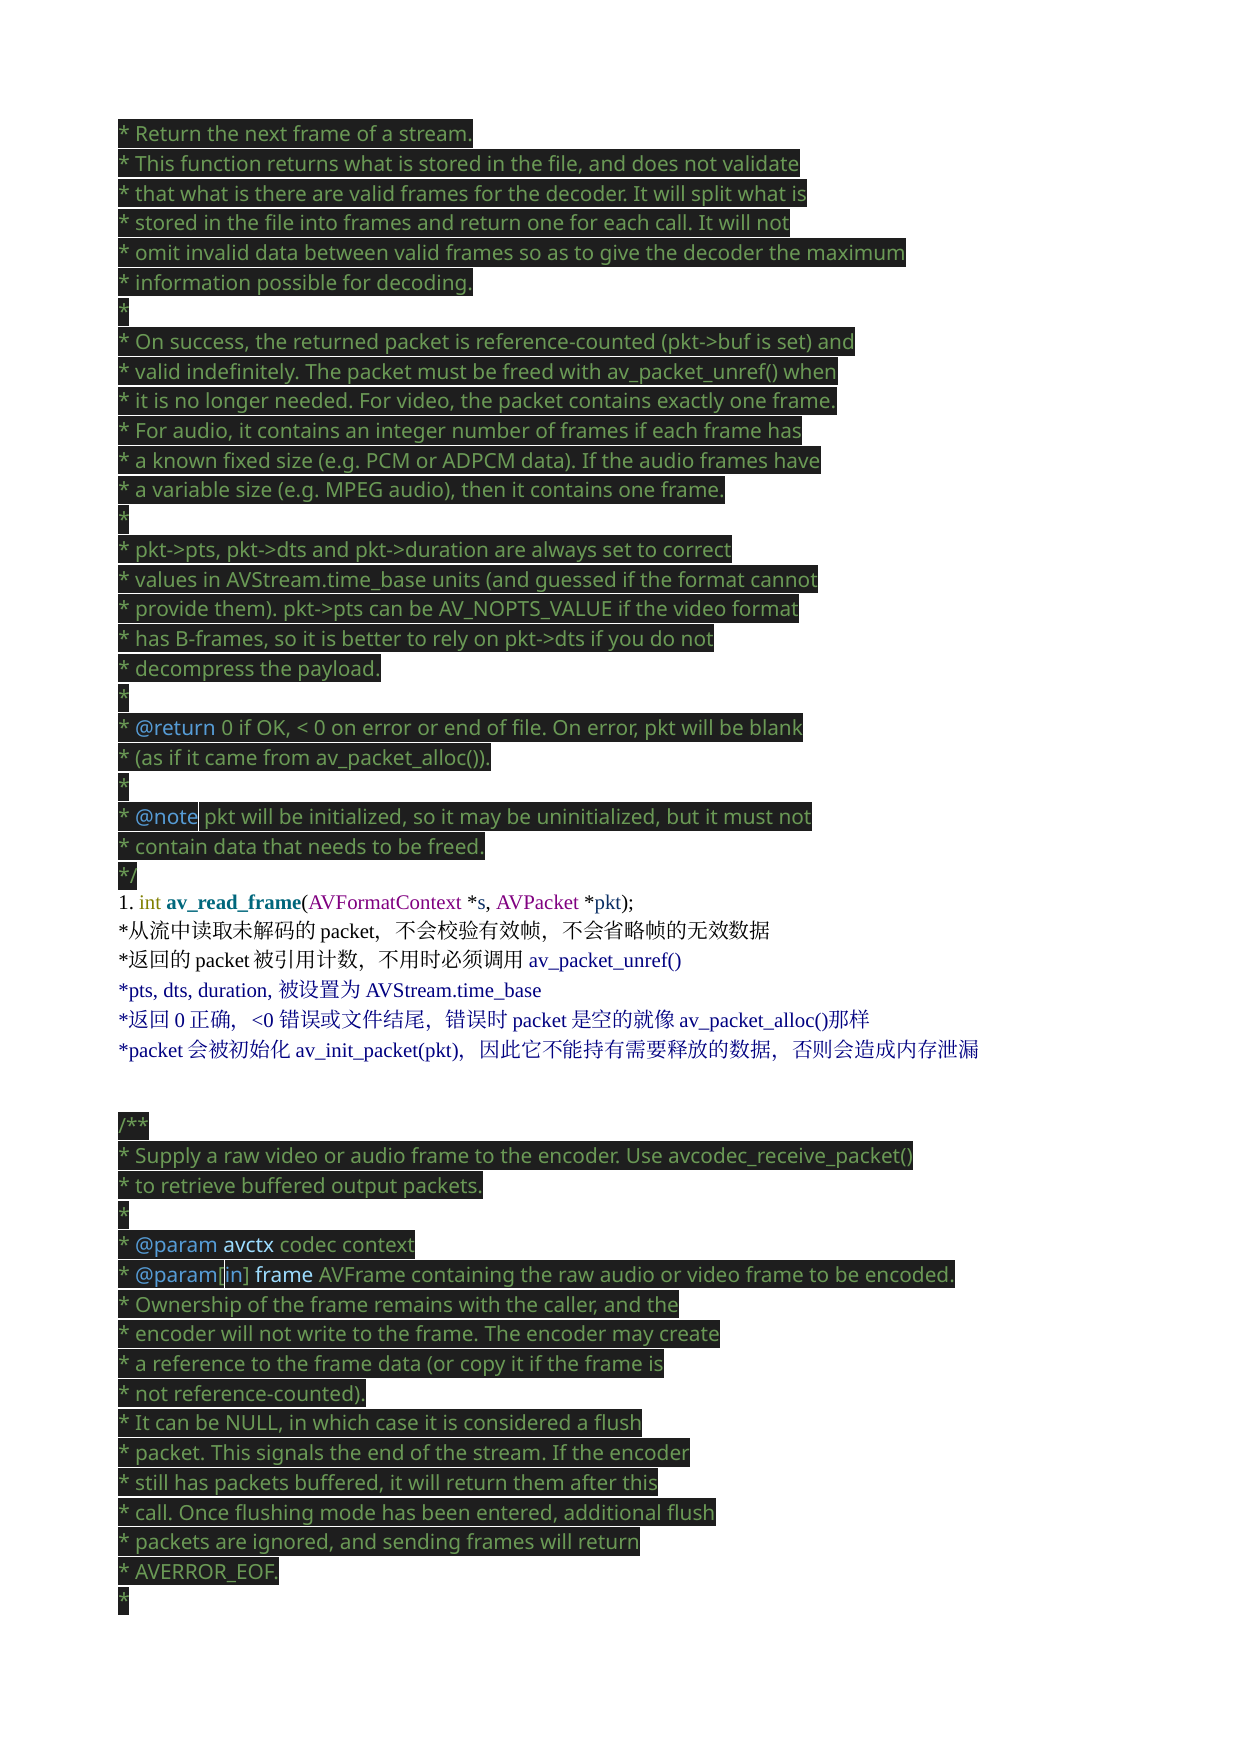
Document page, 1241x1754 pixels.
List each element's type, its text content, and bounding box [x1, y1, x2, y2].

text *返回0正确，<0 错误或文件结尾，错误时packet是空的就像av_packet_alloc()那样 [118, 1004, 1122, 1034]
text * values in AVStream.time_base units (and guessed if the format cannot [118, 563, 1122, 593]
text * [118, 504, 1122, 534]
text /** [118, 1112, 1122, 1140]
text * has B-frames, so it is better to rely on pkt->dts if you do not [118, 623, 1122, 652]
text * Return the next frame of a stream. [118, 118, 1122, 148]
text * a variable size (e.g. MPEG audio), then it contains one frame. [118, 474, 1122, 504]
text * information possible for decoding. [118, 267, 1122, 296]
text * still has packets buffered, it will return them after this [118, 1467, 1122, 1496]
text * [118, 682, 1122, 712]
text * @note pkt will be initialized, so it may be uninitialized, but it must not [118, 801, 1122, 831]
text * [118, 771, 1122, 801]
text * [118, 1199, 1122, 1229]
text * call. Once flushing mode has been entered, additional flush [118, 1496, 1122, 1526]
text * packets are ignored, and sending frames will return [118, 1526, 1122, 1556]
text * a reference to the frame data (or copy it if the frame is [118, 1348, 1122, 1378]
text * @param avctx codec context [118, 1229, 1122, 1259]
text * On success, the returned packet is reference-counted (pkt->buf is set) and [118, 326, 1122, 356]
text * not reference-counted). [118, 1378, 1122, 1407]
text */ [118, 860, 1122, 890]
text * @return 0 if OK, < 0 on error or end of file. On error, pkt will be blank [118, 712, 1122, 742]
text *从流中读取未解码的packet，不会校验有效帧，不会省略帧的无效数据 [118, 914, 1122, 944]
text * [118, 1585, 1122, 1615]
text * (as if it came from av_packet_alloc()). [118, 742, 1122, 771]
text * @param[in] frame AVFrame containing the raw audio or video frame to be encoded. [118, 1259, 1122, 1288]
text 1. int av_read_frame(AVFormatContext *s, AVPacket *pkt); [118, 890, 1122, 914]
text * encoder will not write to the frame. The encoder may create [118, 1318, 1122, 1348]
text * It can be NULL, in which case it is considered a flush [118, 1407, 1122, 1437]
text *pts, dts, duration, 被设置为AVStream.time_base [118, 974, 1122, 1004]
text *packet会被初始化av_init_packet(pkt)，因此它不能持有需要释放的数据，否则会造成内存泄漏 [118, 1034, 1122, 1063]
text * provide them). pkt->pts can be AV_NOPTS_VALUE if the video format [118, 593, 1122, 623]
text * omit invalid data between valid frames so as to give the decoder the maximum [118, 237, 1122, 267]
text * contain data that needs to be freed. [118, 831, 1122, 860]
text * This function returns what is stored in the file, and does not validate [118, 148, 1122, 177]
text * to retrieve buffered output packets. [118, 1170, 1122, 1199]
text * For audio, it contains an integer number of frames if each frame has [118, 415, 1122, 445]
text * stored in the file into frames and return one for each call. It will not [118, 207, 1122, 237]
text * AVERROR_EOF. [118, 1556, 1122, 1585]
text * pkt->pts, pkt->dts and pkt->duration are always set to correct [118, 534, 1122, 563]
text * that what is there are valid frames for the decoder. It will split what is [118, 177, 1122, 207]
text * valid indefinitely. The packet must be freed with av_packet_unref() when [118, 356, 1122, 385]
text * it is no longer needed. For video, the packet contains exactly one frame. [118, 385, 1122, 415]
text * decompress the payload. [118, 652, 1122, 682]
text * Ownership of the frame remains with the caller, and the [118, 1288, 1122, 1318]
text * [118, 296, 1122, 326]
text * a known fixed size (e.g. PCM or ADPCM data). If the audio frames have [118, 445, 1122, 474]
text * Supply a raw video or audio frame to the encoder. Use avcodec_receive_packet() [118, 1140, 1122, 1170]
text * packet. This signals the end of the stream. If the encoder [118, 1437, 1122, 1467]
text *返回的packet被引用计数，不用时必须调用av_packet_unref() [118, 944, 1122, 974]
